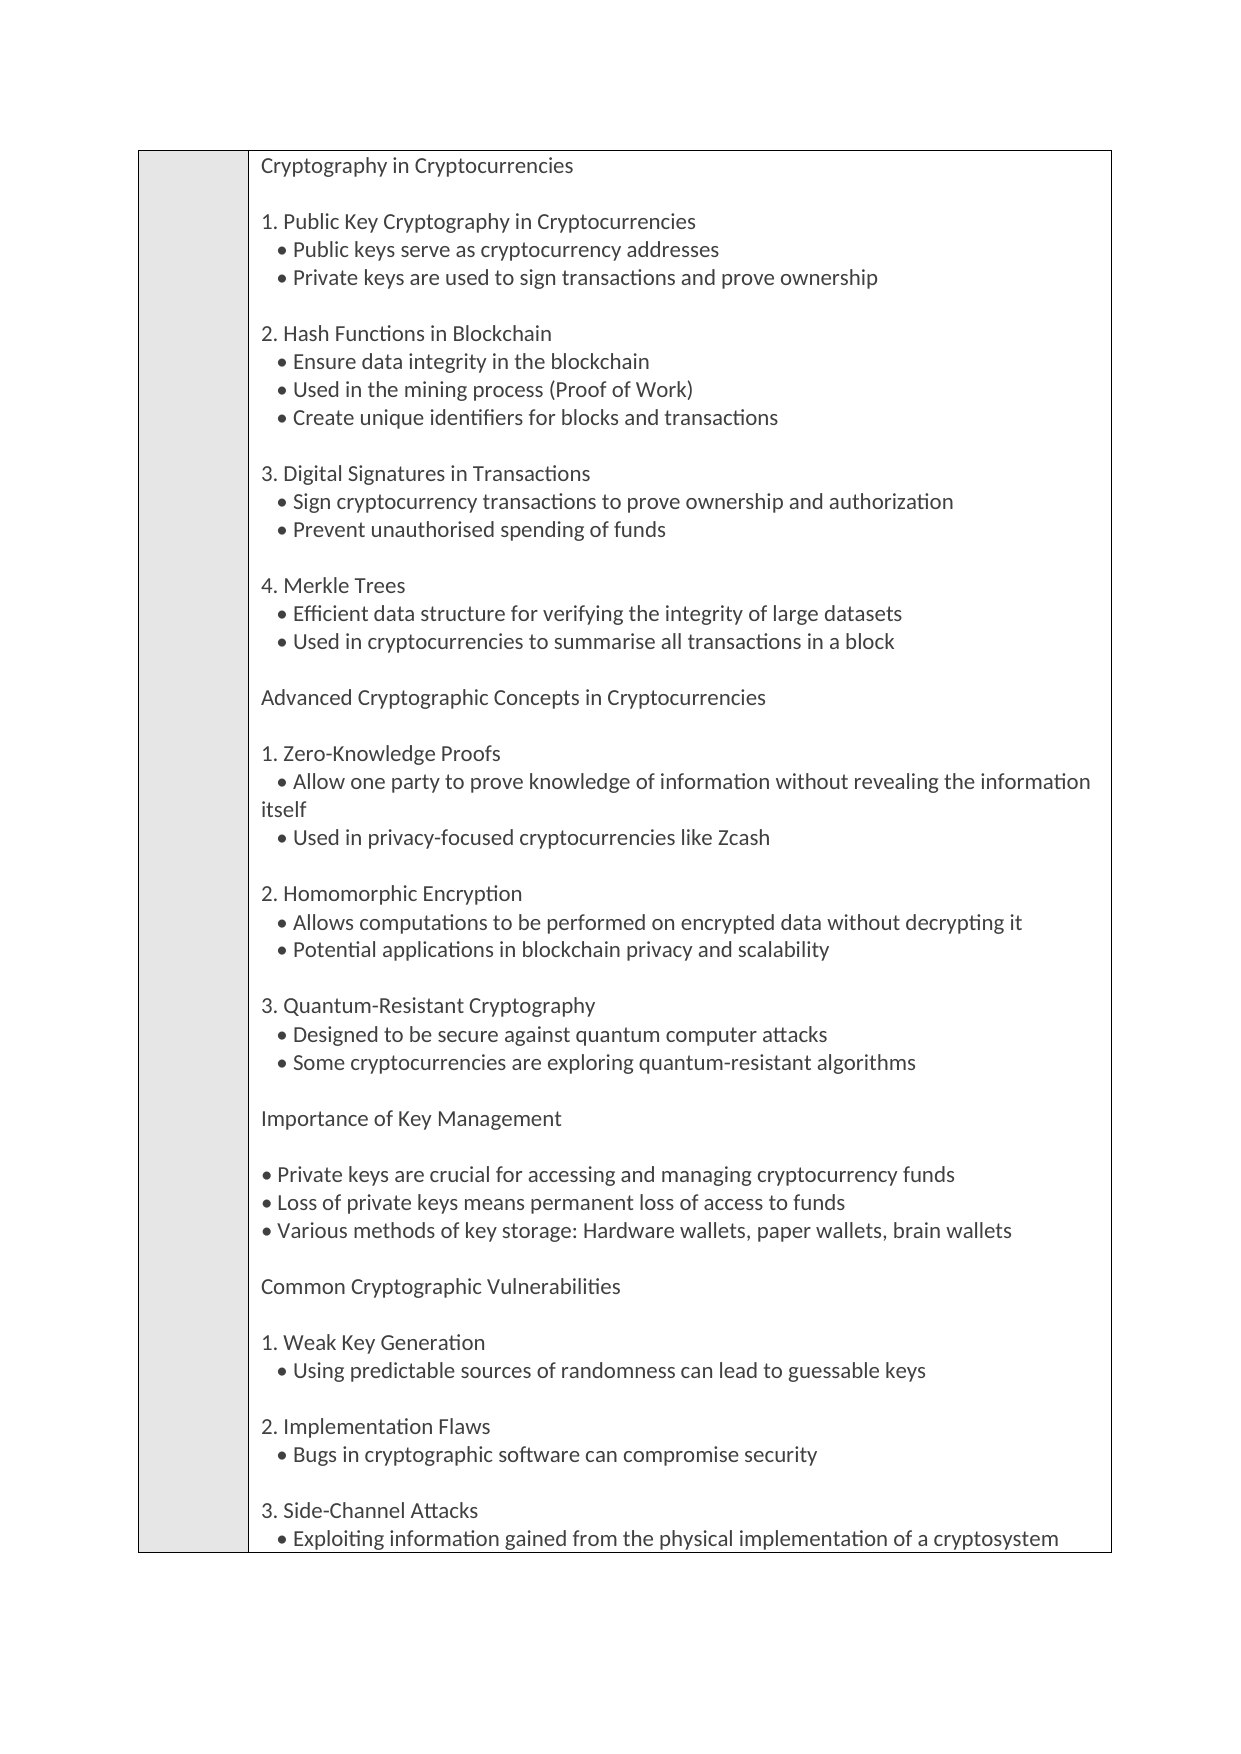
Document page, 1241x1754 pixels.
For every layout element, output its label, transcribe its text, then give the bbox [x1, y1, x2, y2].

table_cell [139, 151, 248, 1552]
table_cell Cryptography in Cryptocurrencies 1. Public Key Cryptography in Cryptocurrencies • Public keys serve as cryptocurrency addresses • Private keys are used to sign transactions and prove ownership 2. Hash Functions in Blockchain • Ensure data integrity in the blockchain • Used in the mining process (Proof of Work) • Create unique identifiers for blocks and transactions 3. Digital Signatures in Transactions • Sign cryptocurrency transactions to prove ownership and authorization • Prevent unauthorised spending of funds 4. Merkle Trees • Efficient data structure for verifying the integrity of large datasets • Used in cryptocurrencies to summarise all transactions in a block Advanced Cryptographic Concepts in Cryptocurrencies 1. Zero-Knowledge Proofs • Allow one party to prove knowledge of information without revealing the information itself • Used in privacy-focused cryptocurrencies like Zcash 2. Homomorphic Encryption • Allows computations to be performed on encrypted data without decrypting it • Potential applications in blockchain privacy and scalability 3. Quantum-Resistant Cryptography • Designed to be secure against quantum computer attacks • Some cryptocurrencies are exploring quantum-resistant algorithms Importance of Key Management • Private keys are crucial for accessing and managing cryptocurrency funds • Loss of private keys means permanent loss of access to funds • Various methods of key storage: Hardware wallets, paper wallets, brain wallets Common Cryptographic Vulnerabilities 1. Weak Key Generation • Using predictable sources of randomness can lead to guessable keys 2. Implementation Flaws • Bugs in cryptographic software can compromise security 3. Side-Channel Attacks • Exploiting information gained from the physical implementation of a cryptosystem [249, 151, 1111, 1552]
